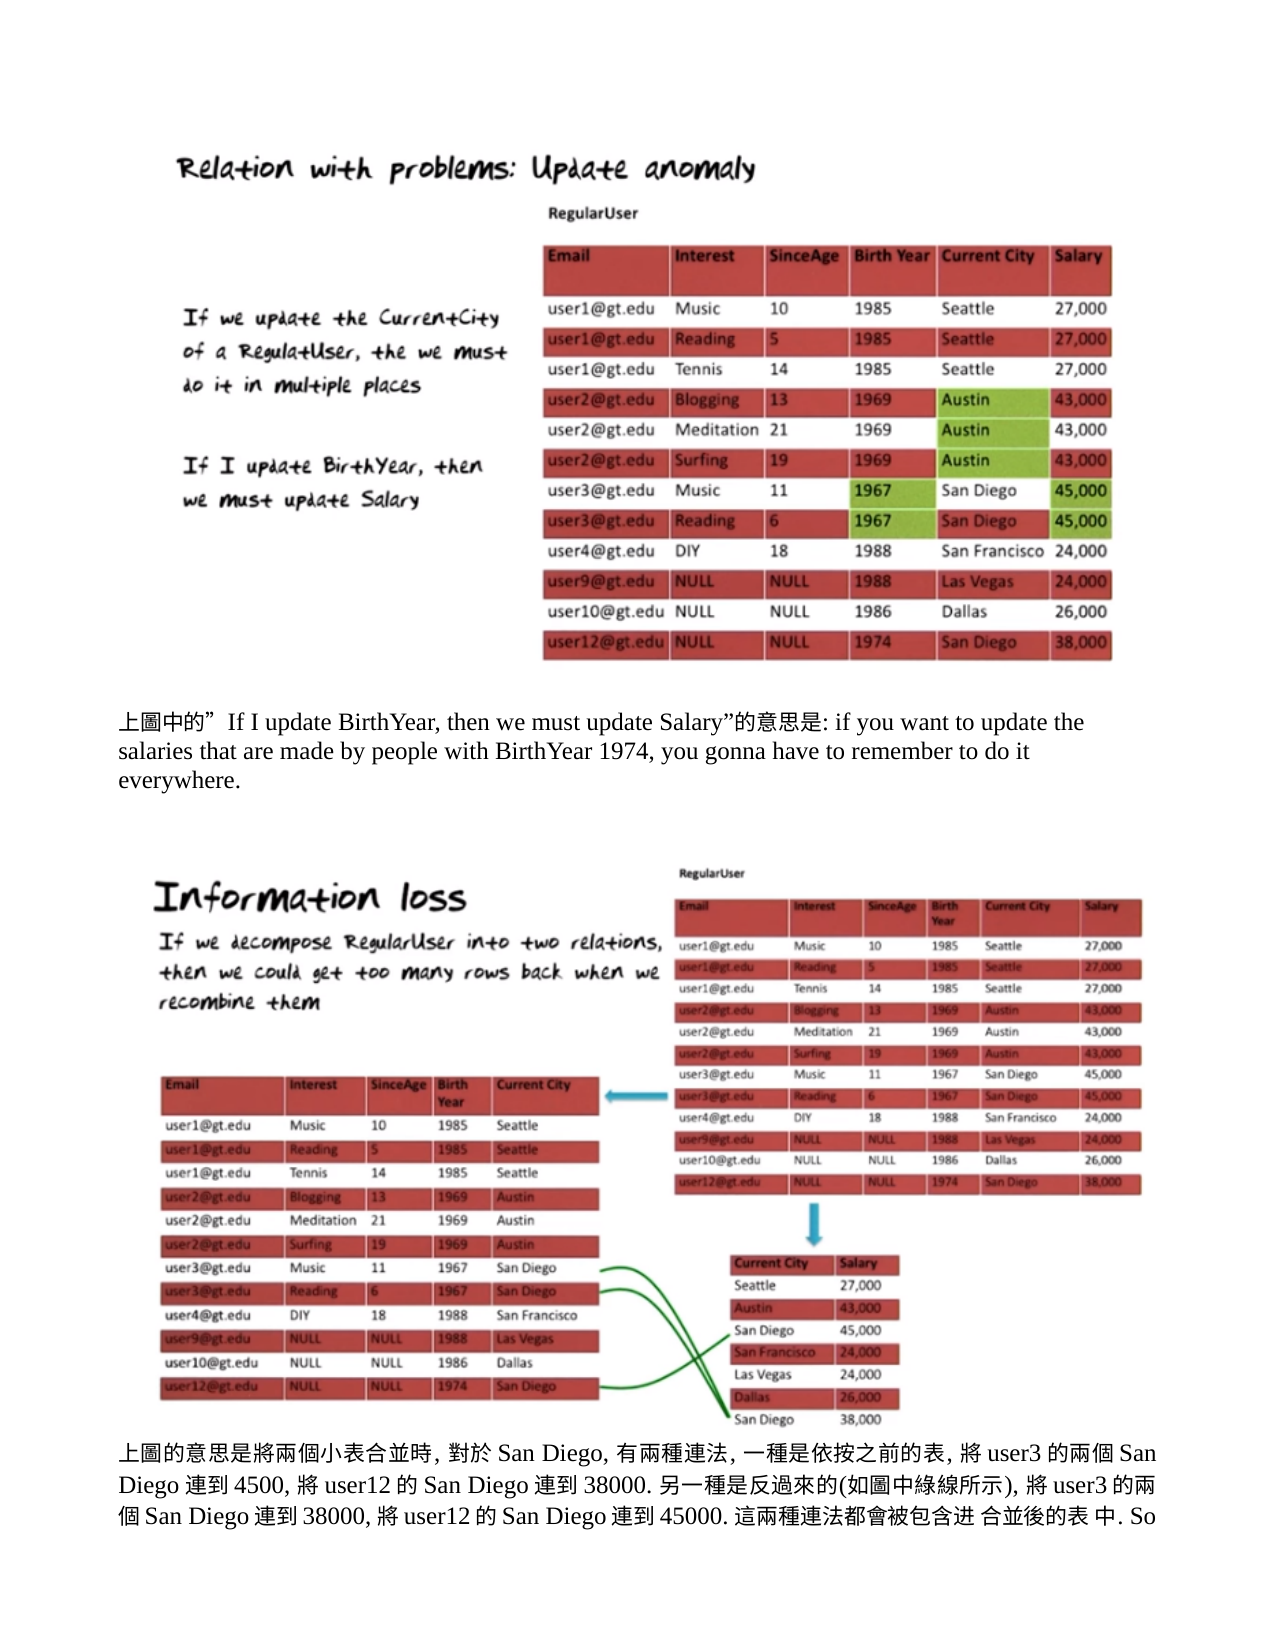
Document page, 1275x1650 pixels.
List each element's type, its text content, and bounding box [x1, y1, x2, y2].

text 上圖的意思是將兩個小表合並時, 對於San Diego, 有兩種連法, 一種是依按之前的表, 將user3的兩個San Diego連到4500, 將user12的San Diego連到38000. 另一種是反過來的(如圖中綠線所示), 將user3的兩個San Diego連到38000, 將user12的San Diego連到45000. 這兩種連法都會被包含进 合並後的表 中. So [118, 1436, 1157, 1531]
picture [118, 146, 1157, 676]
picture [118, 851, 1157, 1436]
text 上圖中的”If I update BirthYear, then we must update Salary”的意思是: if you want to update the salaries that are made by people with BirthYear 1974, you gonna have to remember to do it everywhere. [118, 704, 1157, 794]
